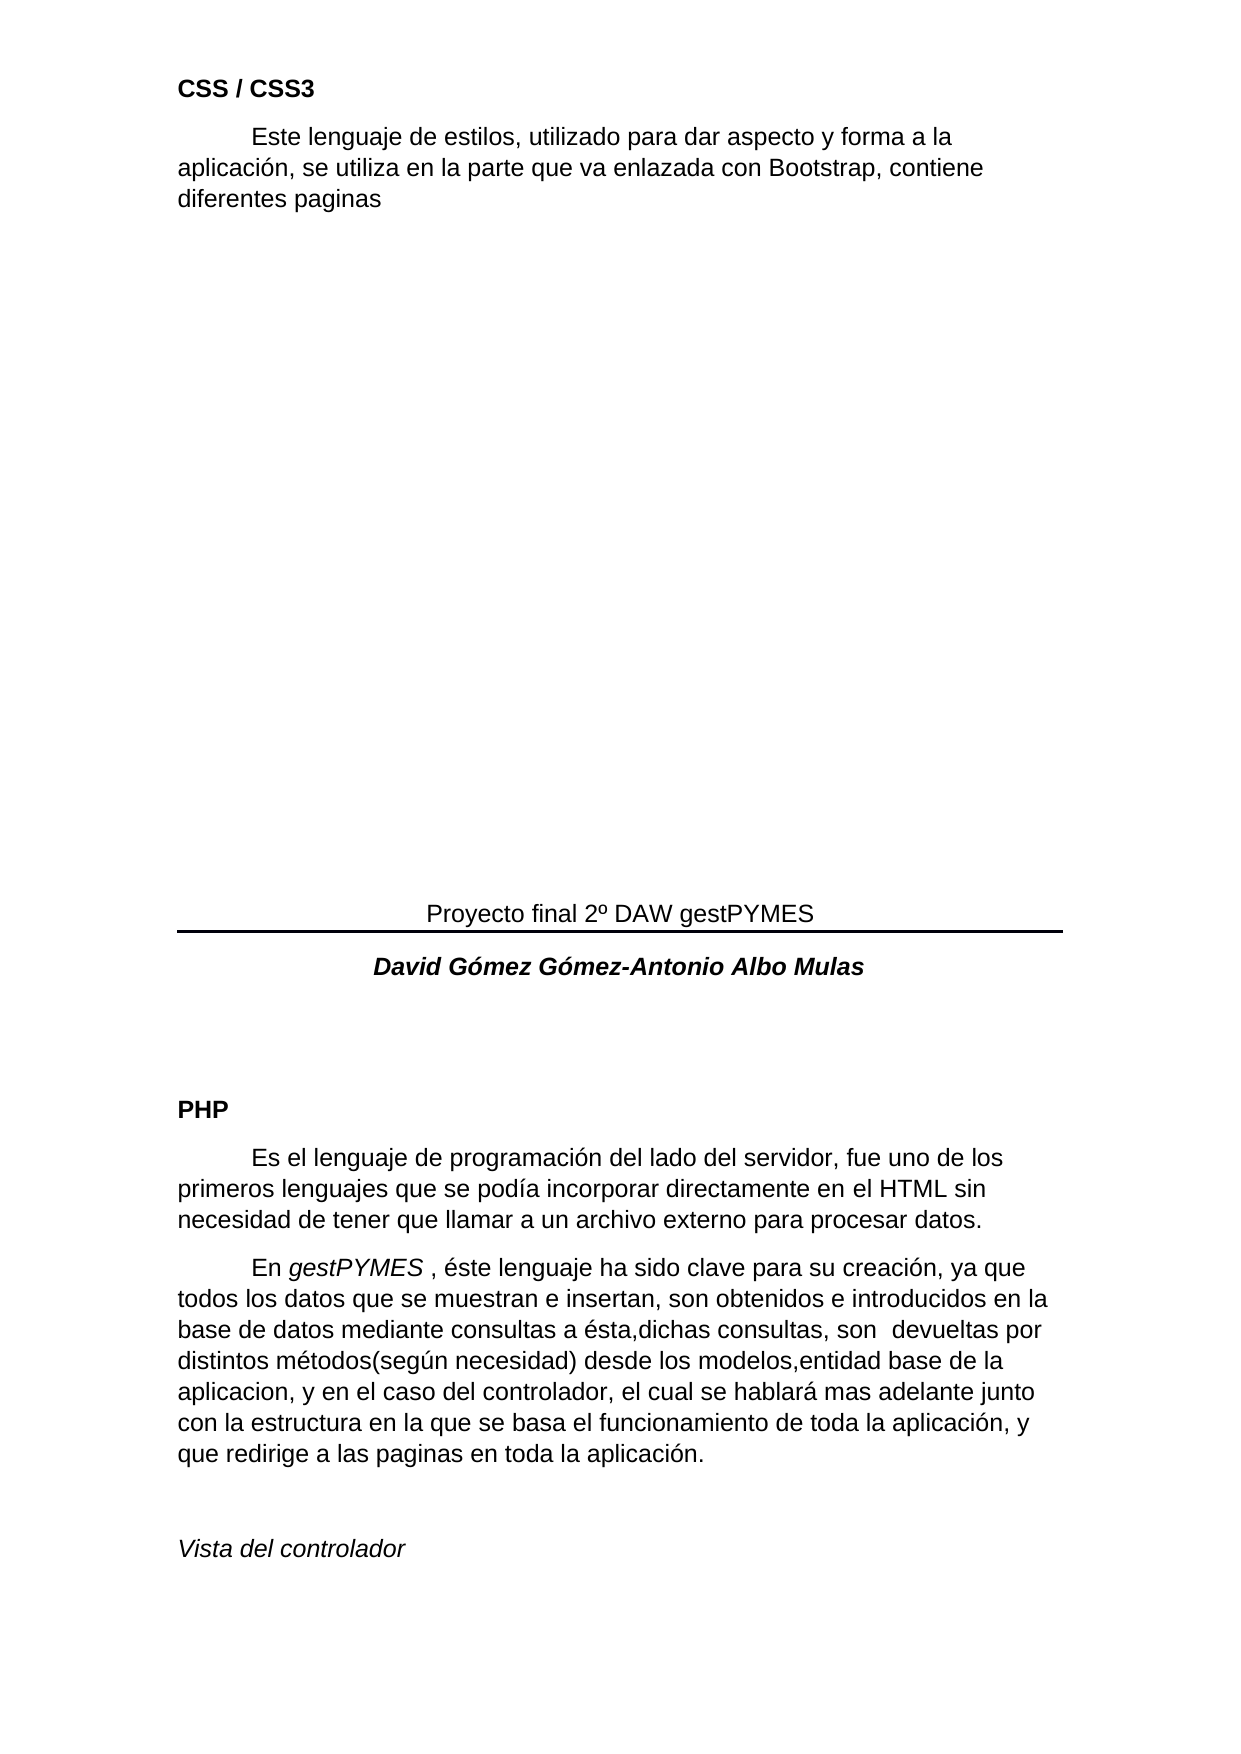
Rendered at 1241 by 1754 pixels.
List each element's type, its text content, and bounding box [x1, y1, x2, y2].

text En gestPYMES , éste lenguaje ha sido clave para su creación, ya que todos los datos que se muestran e insertan, son obtenidos e introducidos en la base de datos mediante consultas a ésta,dichas consultas, son devueltas por distintos métodos(según necesidad) desde los modelos,entidad base de la aplicacion, y en el caso del controlador, el cual se hablará mas adelante junto con la estructura en la que se basa el funcionamiento de toda la aplicación, y que redirige a las paginas en toda la aplicación. [177, 1253, 1063, 1468]
text Vista del controlador [177, 1534, 1063, 1563]
text PHP [177, 1095, 1063, 1124]
text Proyecto final 2º DAW gestPYMES [177, 899, 1063, 930]
text David Gómez Gómez-Antonio Albo Mulas [177, 952, 1063, 981]
text Es el lenguaje de programación del lado del servidor, fue uno de los primeros lenguajes que se podía incorporar directamente en el HTML sin necesidad de tener que llamar a un archivo externo para procesar datos. [177, 1143, 1063, 1234]
text CSS / CSS3 [177, 74, 1063, 102]
text Este lenguaje de estilos, utilizado para dar aspecto y forma a la aplicación, se utiliza en la parte que va enlazada con Bootstrap, contiene diferentes paginas [177, 121, 1063, 212]
